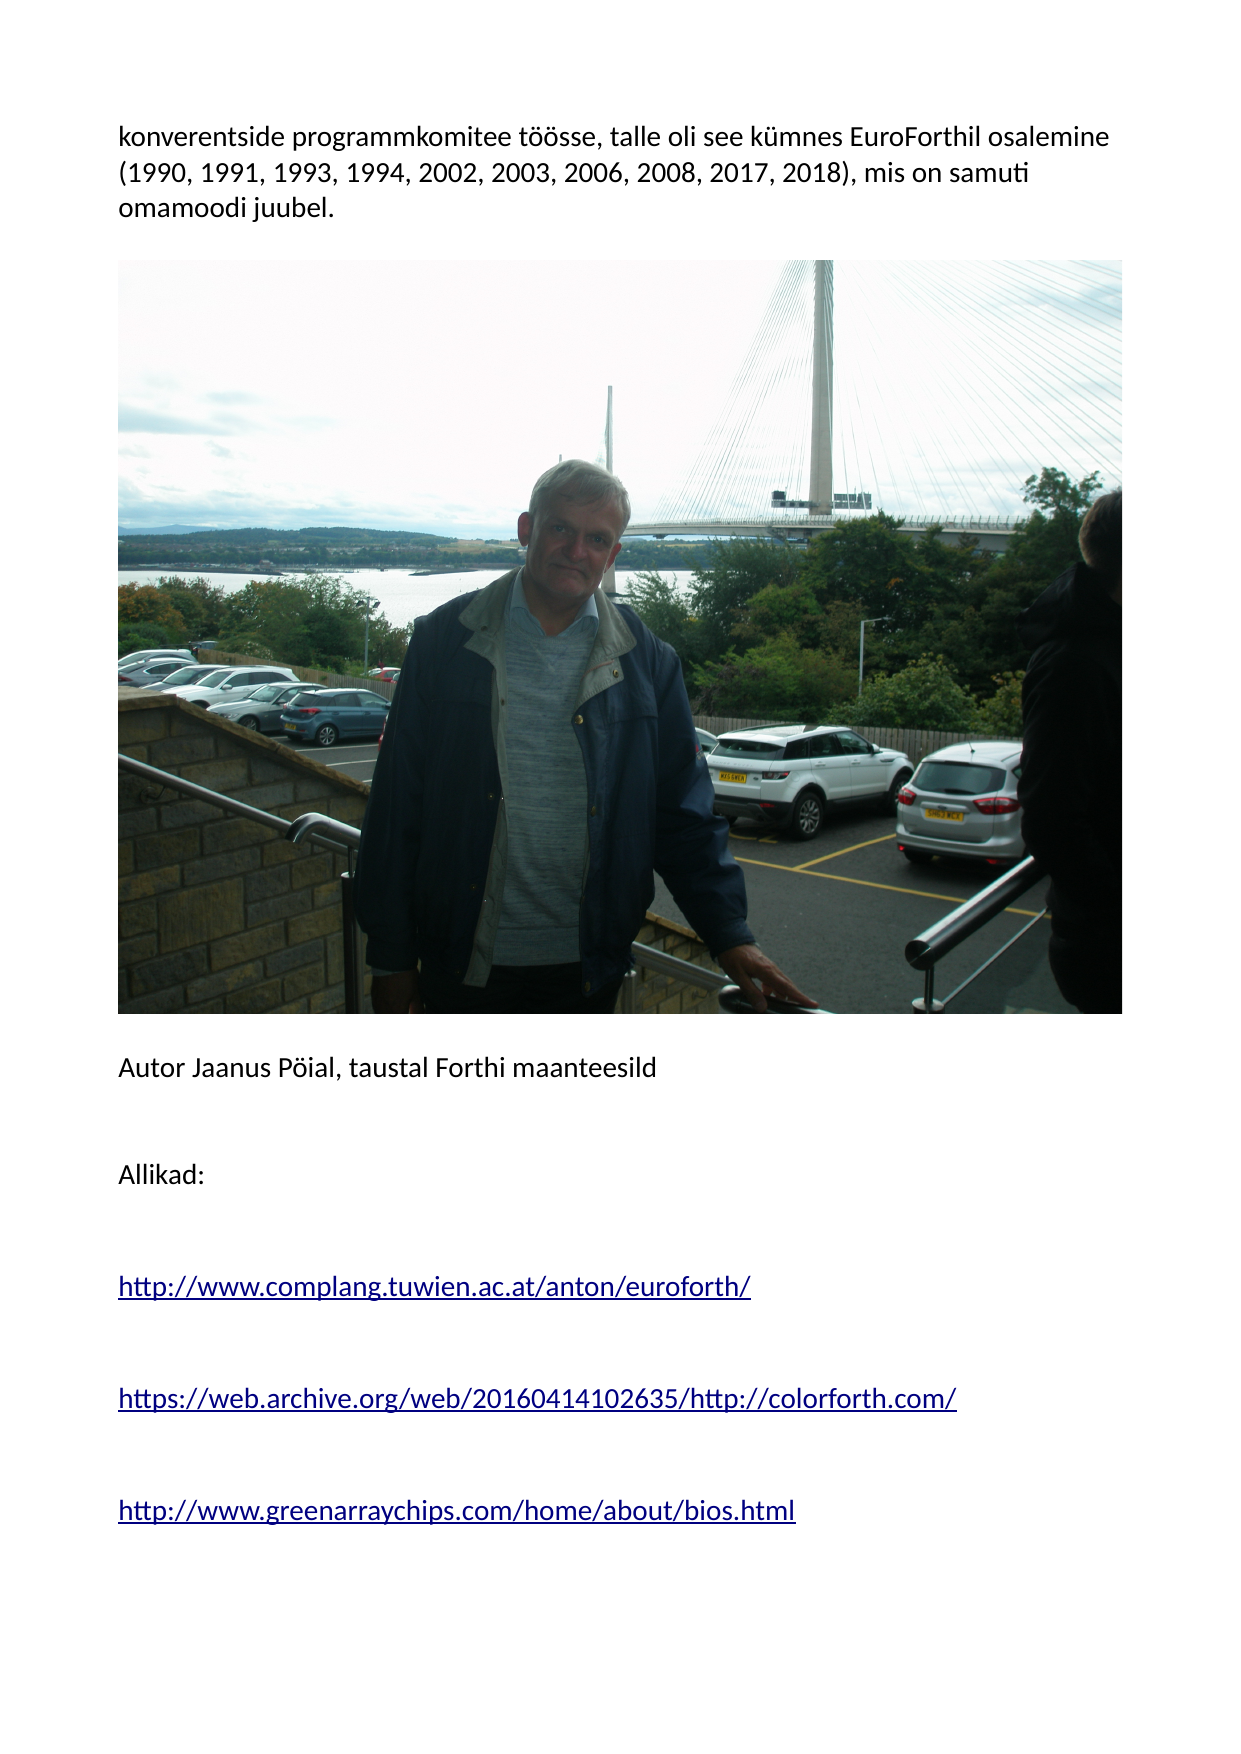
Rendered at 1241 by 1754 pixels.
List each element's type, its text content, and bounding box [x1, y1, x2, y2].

text Allikad: [118, 1156, 1122, 1192]
text Autor Jaanus Pöial, taustal Forthi maanteesild [118, 1049, 1122, 1085]
text konverentside programmkomitee töösse, talle oli see kümnes EuroForthil osalemine (1990, 1991, 1993, 1994, 2002, 2003, 2006, 2008, 2017, 2018), mis on samuti omamoodi juubel. [118, 118, 1122, 225]
text http://www.greenarraychips.com/home/about/bios.html [118, 1492, 1122, 1528]
text http://www.complang.tuwien.ac.at/anton/euroforth/ [118, 1268, 1122, 1304]
text https://web.archive.org/web/20160414102635/http://colorforth.com/ [118, 1380, 1122, 1416]
picture [118, 260, 1123, 1014]
